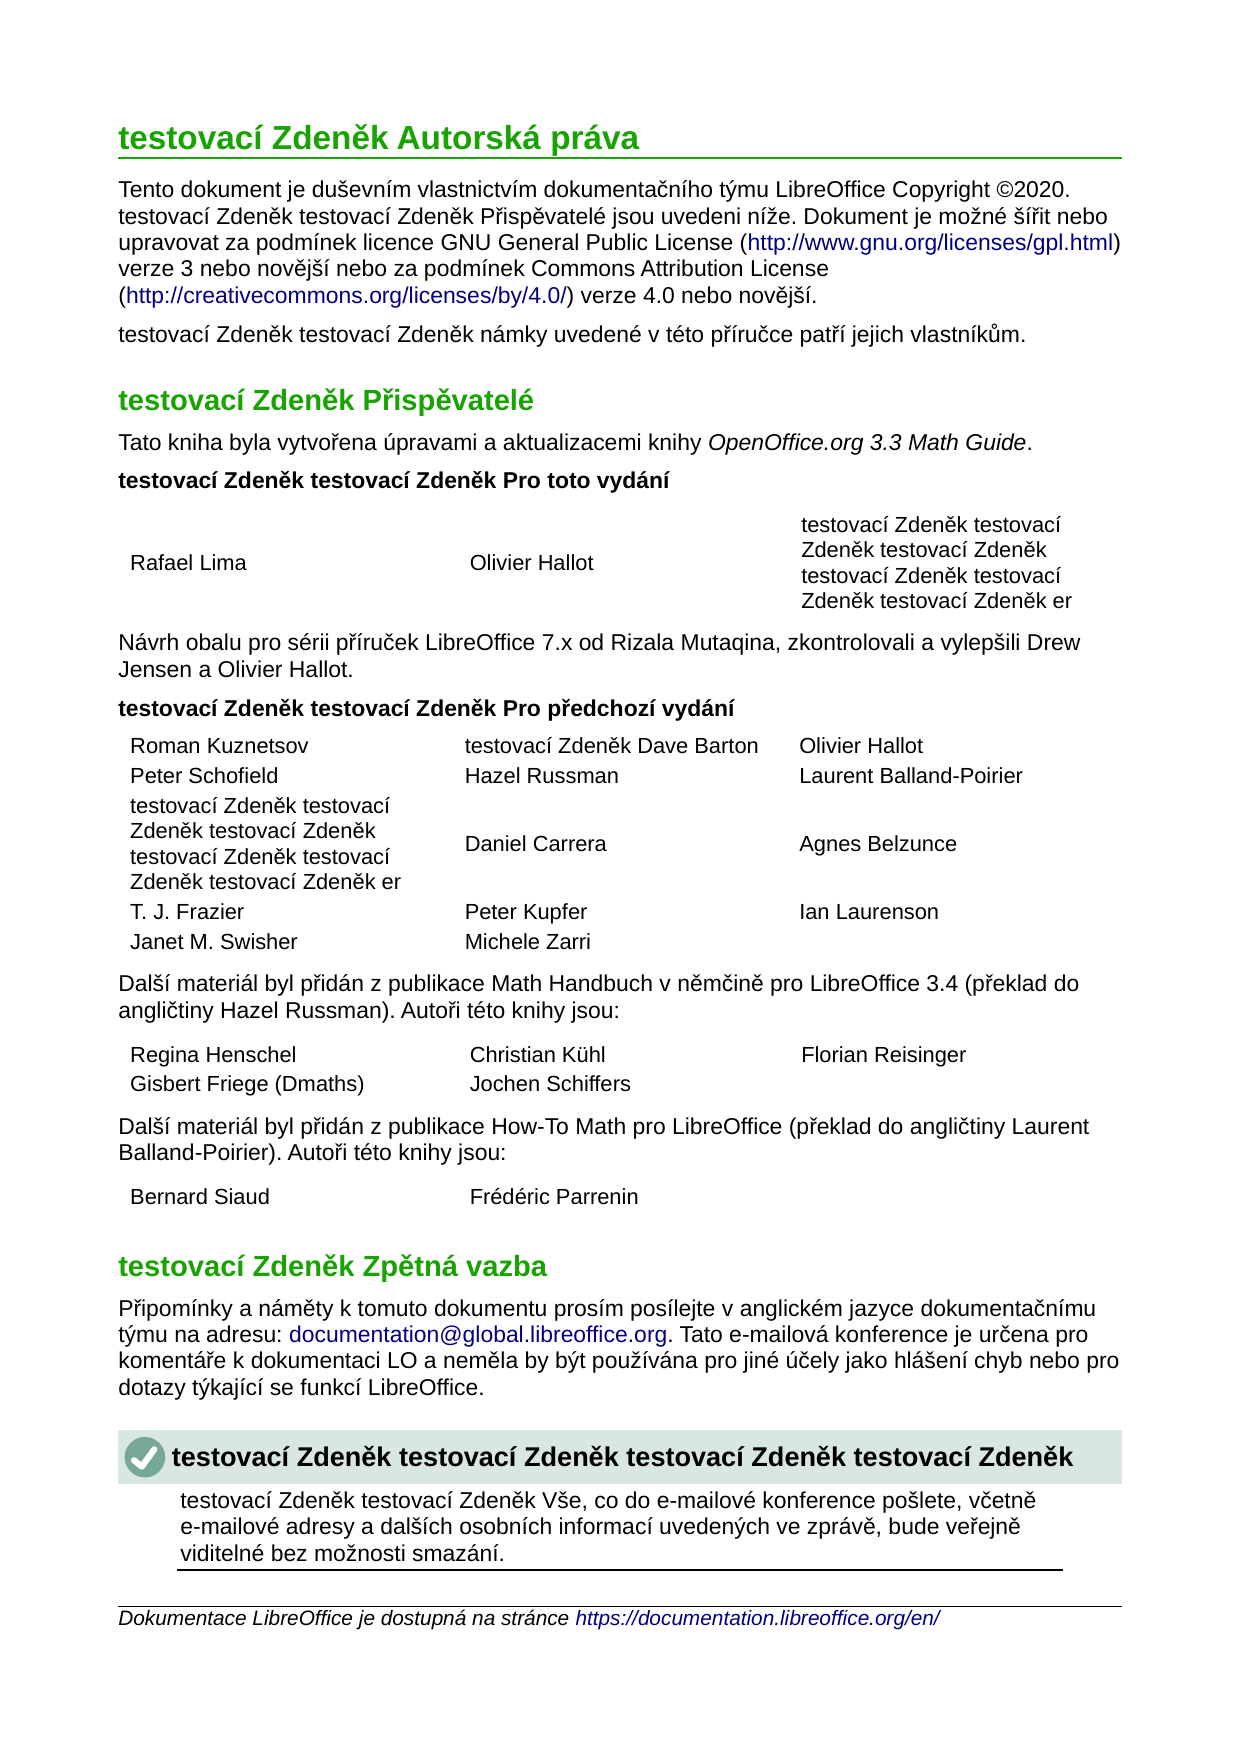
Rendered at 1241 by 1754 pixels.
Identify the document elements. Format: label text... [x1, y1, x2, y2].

text testovací Zdeněk testovací Zdeněk námky uvedené v této příručce patří jejich vlastníkům. [118, 321, 1122, 347]
table_header Florian Reisinger [789, 1041, 1122, 1071]
table_cell Gisbert Friege (Dmaths) [118, 1071, 458, 1101]
text testovací Zdeněk testovací Zdeněk Vše, co do e-mailové konference pošlete, včetně e-mailové adresy a dalších osobních informací uvedených ve zprávě, bude veřejně viditelné bez možnosti smazání. [177, 1484, 1063, 1569]
table_cell Daniel Carrera [453, 793, 787, 899]
text Další materiál byl přidán z publikace How-To Math pro LibreOffice (překlad do angličtiny Laurent Balland-Poirier). Autoři této knihy jsou: [118, 1113, 1122, 1166]
subtitle testovací Zdeněk Přispěvatelé [118, 383, 1122, 417]
table_cell Janet M. Swisher [118, 929, 453, 958]
text Návrh obalu pro sérii příruček LibreOffice 7.x od Rizala Mutaqina, zkontrolovali a vylepšili Drew Jensen a Olivier Hallot. [118, 629, 1122, 682]
text Tato kniha byla vytvořena úpravami a aktualizacemi knihy OpenOffice.org 3.3 Math Guide. [118, 428, 1122, 455]
table_header [789, 1184, 1122, 1214]
subtitle testovací Zdeněk Zpětná vazba [118, 1249, 1122, 1283]
table_cell Hazel Russman [453, 763, 787, 793]
text Tento dokument je duševním vlastnictvím dokumentačního týmu LibreOffice Copyright ©2020. testovací Zdeněk testovací Zdeněk Přispěvatelé jsou uvedeni níže. Dokument je možné šířit nebo upravovat za podmínek licence GNU General Public License (http://www.gnu.org/licenses/gpl.html) verze 3 nebo novější nebo za podmínek Commons Attribution License (http://creativecommons.org/licenses/by/4.0/) verze 4.0 nebo novější. [118, 176, 1122, 308]
table_header Christian Kühl [458, 1041, 789, 1071]
table_cell [789, 1071, 1122, 1101]
table_header testovací Zdeněk Dave Barton [453, 734, 787, 763]
text testovací Zdeněk testovací Zdeněk Pro toto vydání [118, 467, 1122, 494]
text Připomínky a náměty k tomuto dokumentu prosím posílejte v anglickém jazyce dokumentačnímu týmu na adresu: documentation@global.libreoffice.org. Tato e-mailová konference je určena pro komentáře k dokumentaci LO a neměla by být používána pro jiné účely jako hlášení chyb nebo pro dotazy týkající se funkcí LibreOffice. [118, 1295, 1122, 1400]
table_header Frédéric Parrenin [458, 1184, 789, 1214]
table_cell Ian Laurenson [788, 899, 1122, 929]
table_header Regina Henschel [118, 1041, 458, 1071]
table_header testovací Zdeněk testovací Zdeněk testovací Zdeněk testovací Zdeněk testovací Zdeněk testovací Zdeněk er [789, 512, 1122, 618]
table_cell [788, 929, 1122, 958]
table_header Olivier Hallot [788, 734, 1122, 763]
table_cell Peter Kupfer [453, 899, 787, 929]
subtitle testovací Zdeněk testovací Zdeněk testovací Zdeněk testovací Zdeněk [118, 1430, 1122, 1484]
text Další materiál byl přidán z publikace Math Handbuch v němčině pro LibreOffice 3.4 (překlad do angličtiny Hazel Russman). Autoři této knihy jsou: [118, 970, 1122, 1023]
table_cell Jochen Schiffers [458, 1071, 789, 1101]
table_cell Peter Schofield [118, 763, 453, 793]
subtitle testovací Zdeněk Autorská práva [118, 118, 1122, 157]
table_cell Laurent Balland-Poirier [788, 763, 1122, 793]
table_cell Michele Zarri [453, 929, 787, 958]
table_cell Agnes Belzunce [788, 793, 1122, 899]
table_cell T. J. Frazier [118, 899, 453, 929]
text testovací Zdeněk testovací Zdeněk Pro předchozí vydání [118, 694, 1122, 721]
table_header Roman Kuznetsov [118, 734, 453, 763]
table_header Olivier Hallot [458, 512, 789, 618]
table_header Rafael Lima [118, 512, 458, 618]
table_cell testovací Zdeněk testovací Zdeněk testovací Zdeněk testovací Zdeněk testovací Zdeněk testovací Zdeněk er [118, 793, 453, 899]
table_header Bernard Siaud [118, 1184, 458, 1214]
